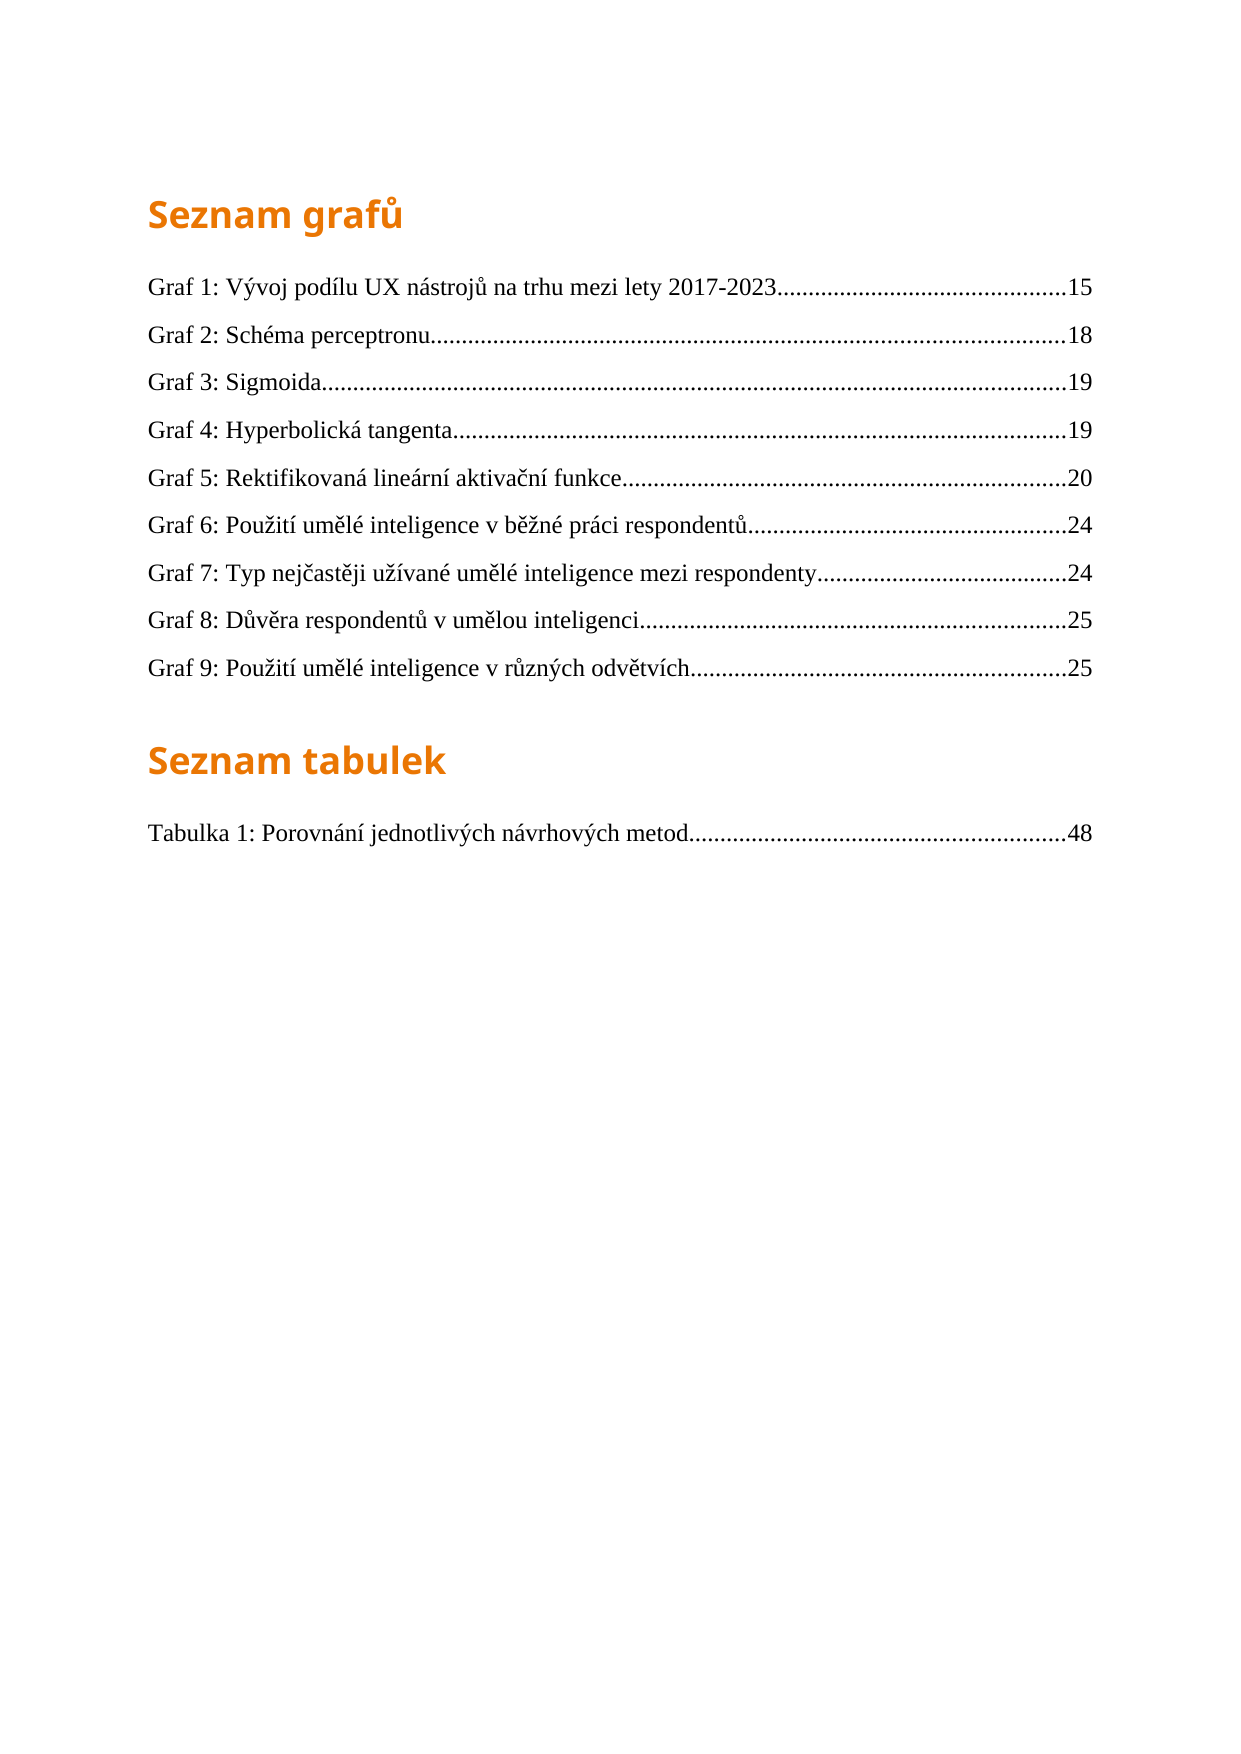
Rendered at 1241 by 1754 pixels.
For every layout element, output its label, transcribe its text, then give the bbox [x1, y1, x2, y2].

text Graf 8: Důvěra respondentů v umělou inteligenci 25 [148, 606, 1092, 634]
text Graf 9: Použití umělé inteligence v různých odvětvích 25 [148, 653, 1092, 682]
subtitle Seznam tabulek [148, 734, 1092, 785]
subtitle Seznam grafů [148, 188, 1092, 239]
text Graf 4: Hyperbolická tangenta 19 [148, 415, 1092, 444]
text Graf 2: Schéma perceptronu 18 [148, 320, 1092, 349]
text Graf 3: Sigmoida 19 [148, 367, 1092, 396]
text Tabulka 1: Porovnání jednotlivých návrhových metod 48 [148, 818, 1092, 847]
text Graf 6: Použití umělé inteligence v běžné práci respondentů 24 [148, 510, 1092, 539]
text Graf 5: Rektifikovaná lineární aktivační funkce 20 [148, 463, 1092, 491]
text Graf 1: Vývoj podílu UX nástrojů na trhu mezi lety 2017-2023 15 [148, 272, 1092, 301]
text Graf 7: Typ nejčastěji užívané umělé inteligence mezi respondenty 24 [148, 558, 1092, 587]
